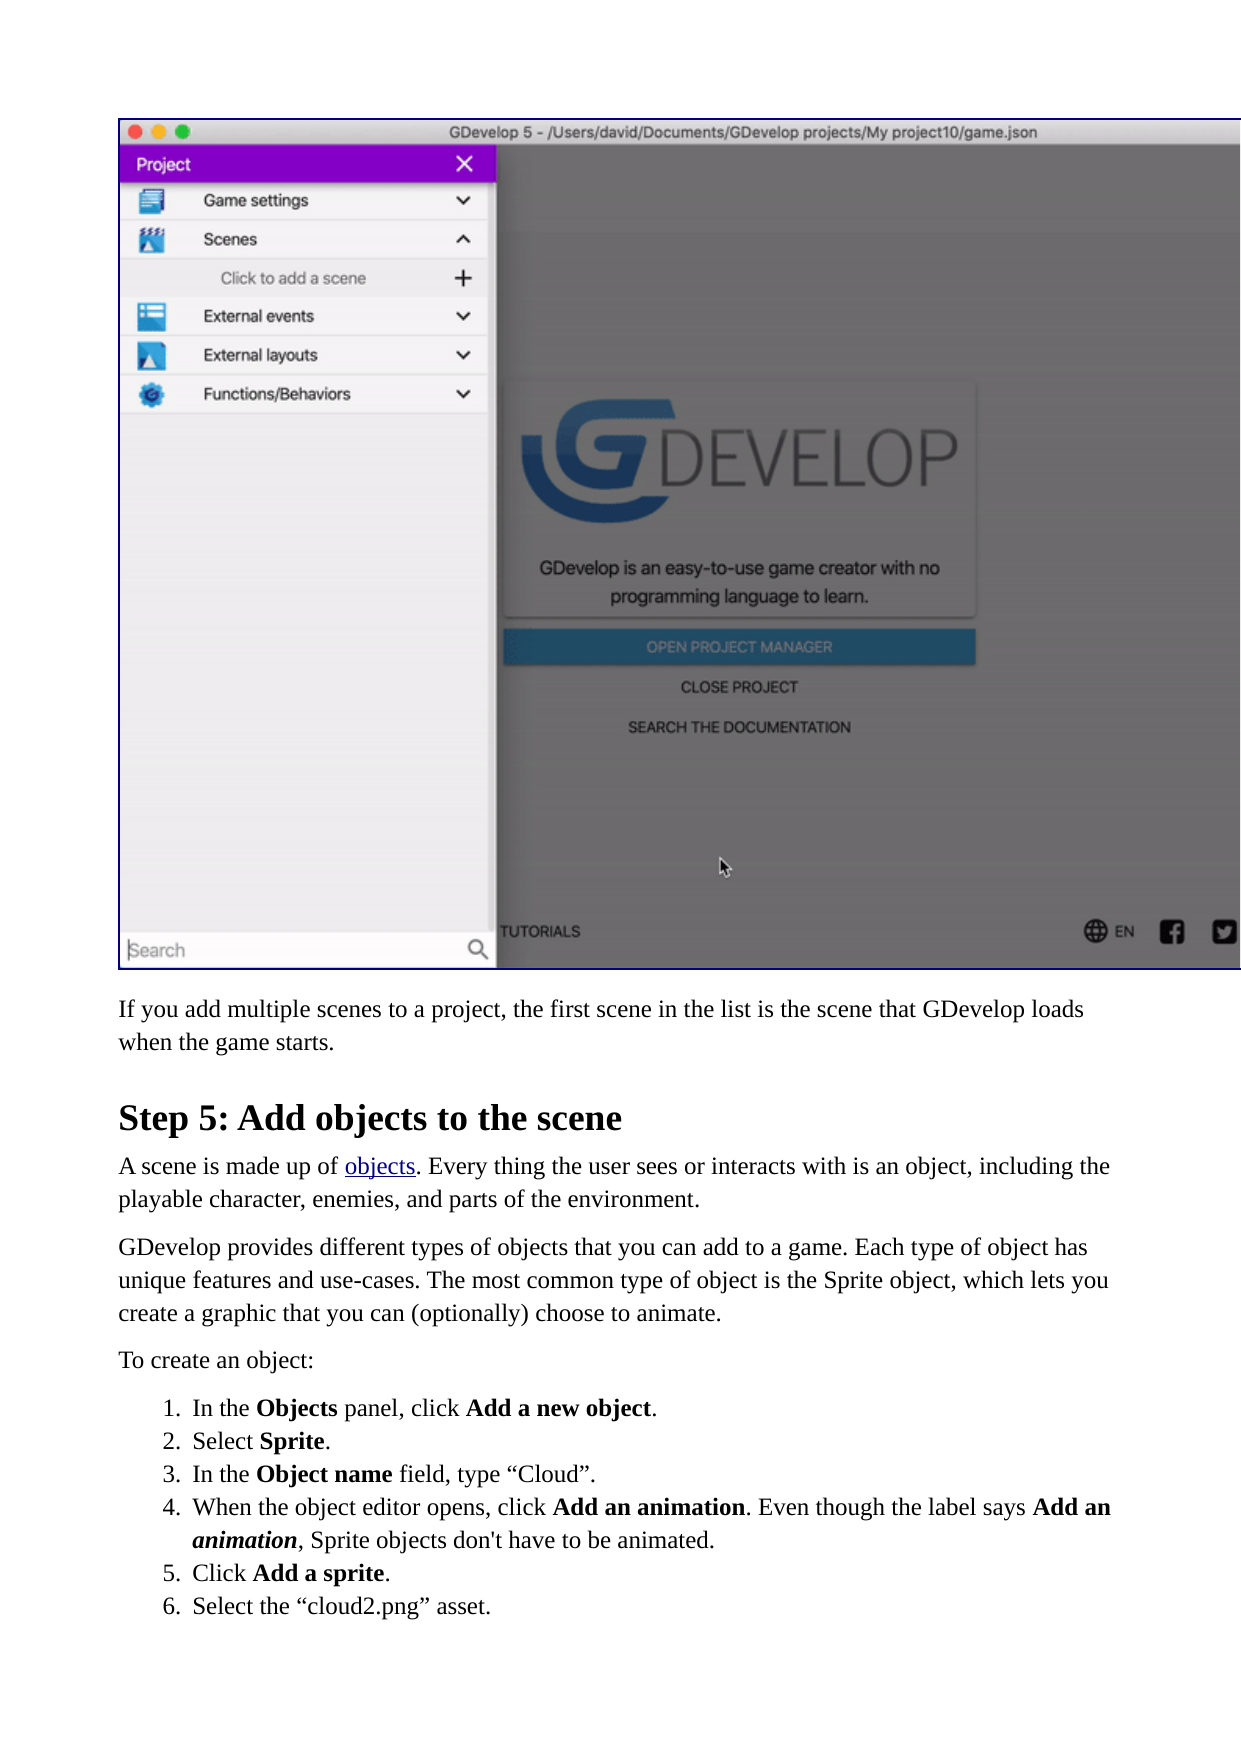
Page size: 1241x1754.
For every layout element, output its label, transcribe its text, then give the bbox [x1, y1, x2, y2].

list Select Sprite. [162, 1426, 1122, 1455]
list In the Object name field, type “Cloud”. [162, 1459, 1122, 1488]
list In the Objects panel, click Add a new object. [162, 1393, 1122, 1422]
subtitle Step 5: Add objects to the scene [118, 1095, 1122, 1138]
text If you add multiple scenes to a project, the first scene in the list is the scene that GDevelop loads when the game starts. [118, 994, 1122, 1056]
text GDevelop provides different types of objects that you can add to a game. Each type of object has unique features and use-cases. The most common type of object is the Sprite object, which lets you create a graphic that you can (optionally) choose to animate. [118, 1232, 1122, 1326]
text A scene is made up of objects. Every thing the user sees or interacts with is an object, including the playable character, enemies, and parts of the environment. [118, 1151, 1122, 1213]
list When the object editor opens, click Add an animation. Even though the label says Add an animation, Sprite objects don't have to be animated. [162, 1492, 1122, 1554]
list Select the “cloud2.png” asset. [162, 1591, 1122, 1620]
text To create an object: [118, 1345, 1122, 1374]
list Click Add a sprite. [162, 1558, 1122, 1587]
picture [120, 120, 1241, 968]
